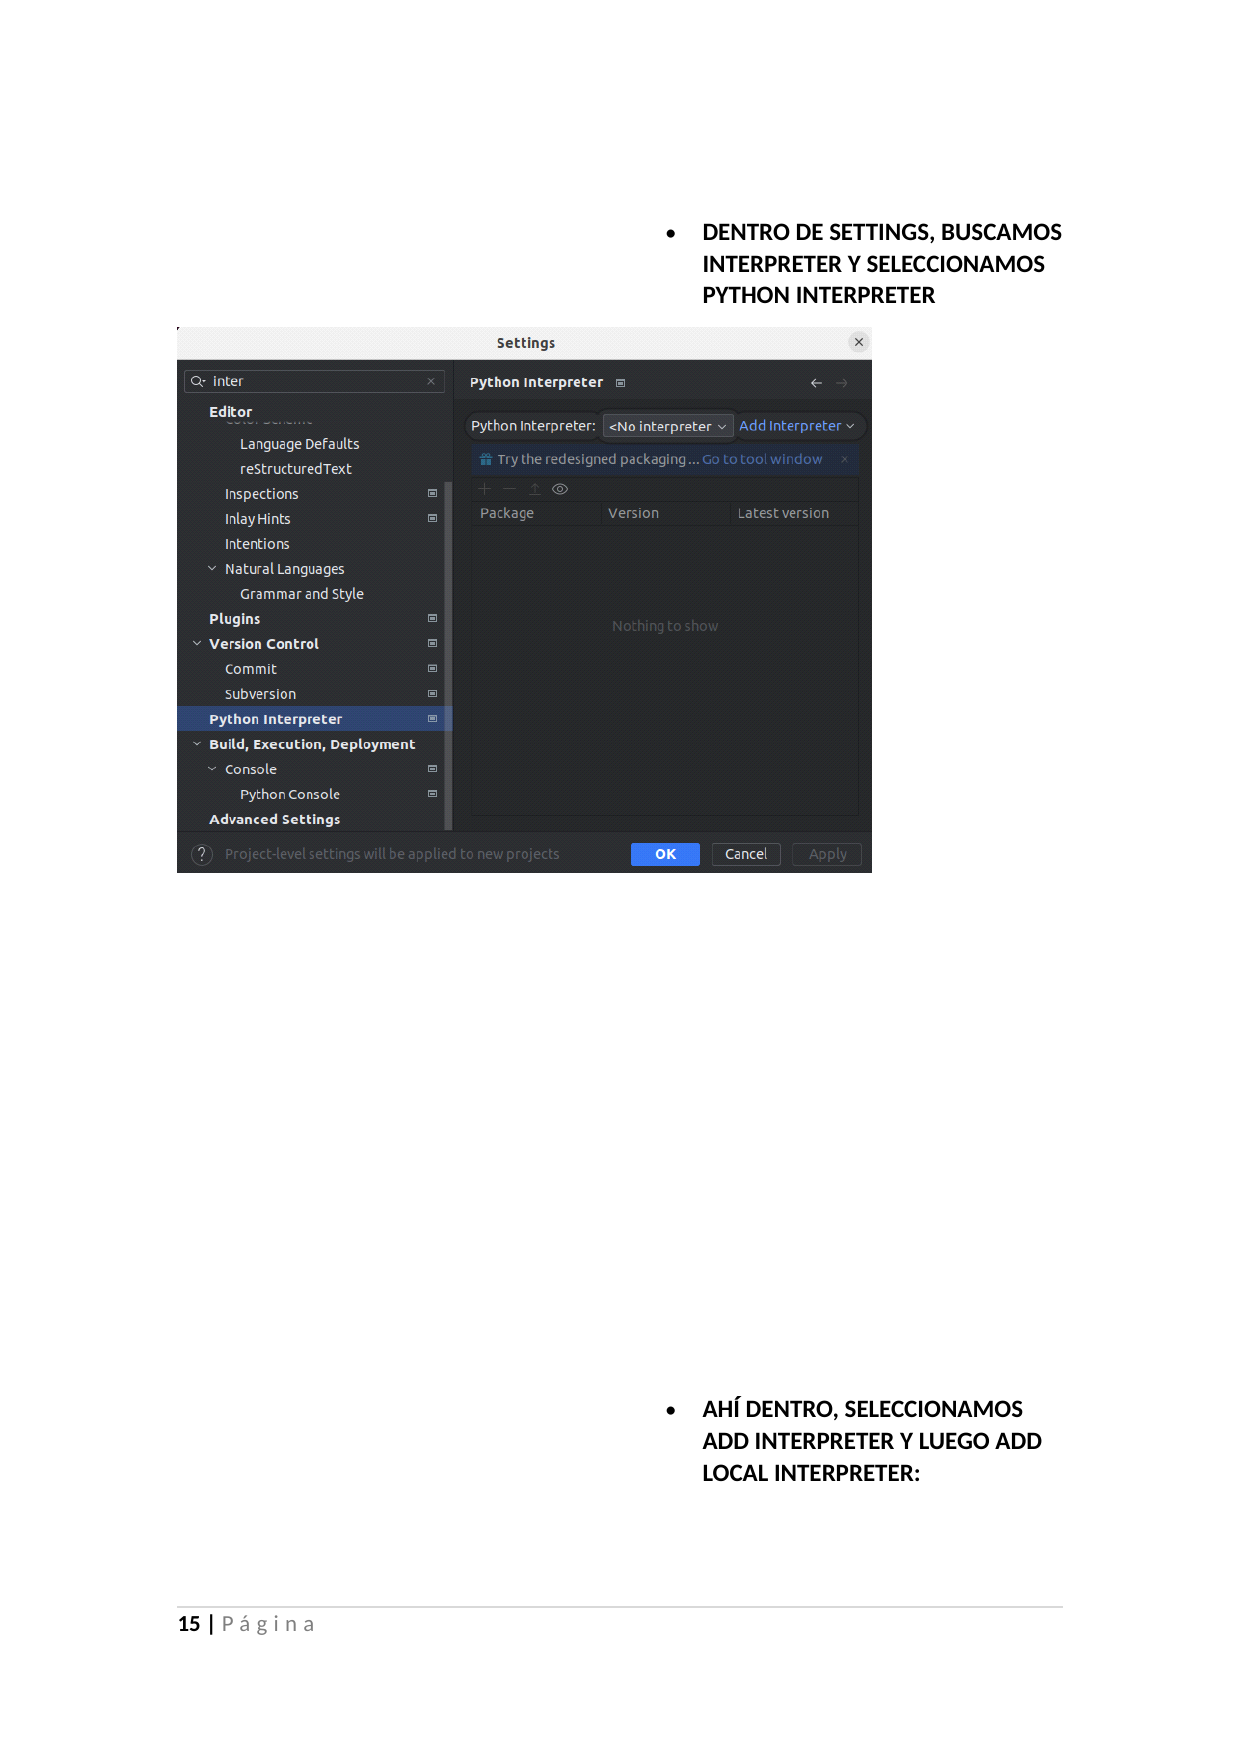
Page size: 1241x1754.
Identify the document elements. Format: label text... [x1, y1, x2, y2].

list AHÍ DENTRO, SELECCIONAMOS ADD INTERPRETER Y LUEGO ADD LOCAL INTERPRETER: [665, 1393, 1063, 1487]
list DENTRO DE SETTINGS, BUSCAMOS INTERPRETER Y SELECCIONAMOS PYTHON INTERPRETER [665, 216, 1063, 310]
